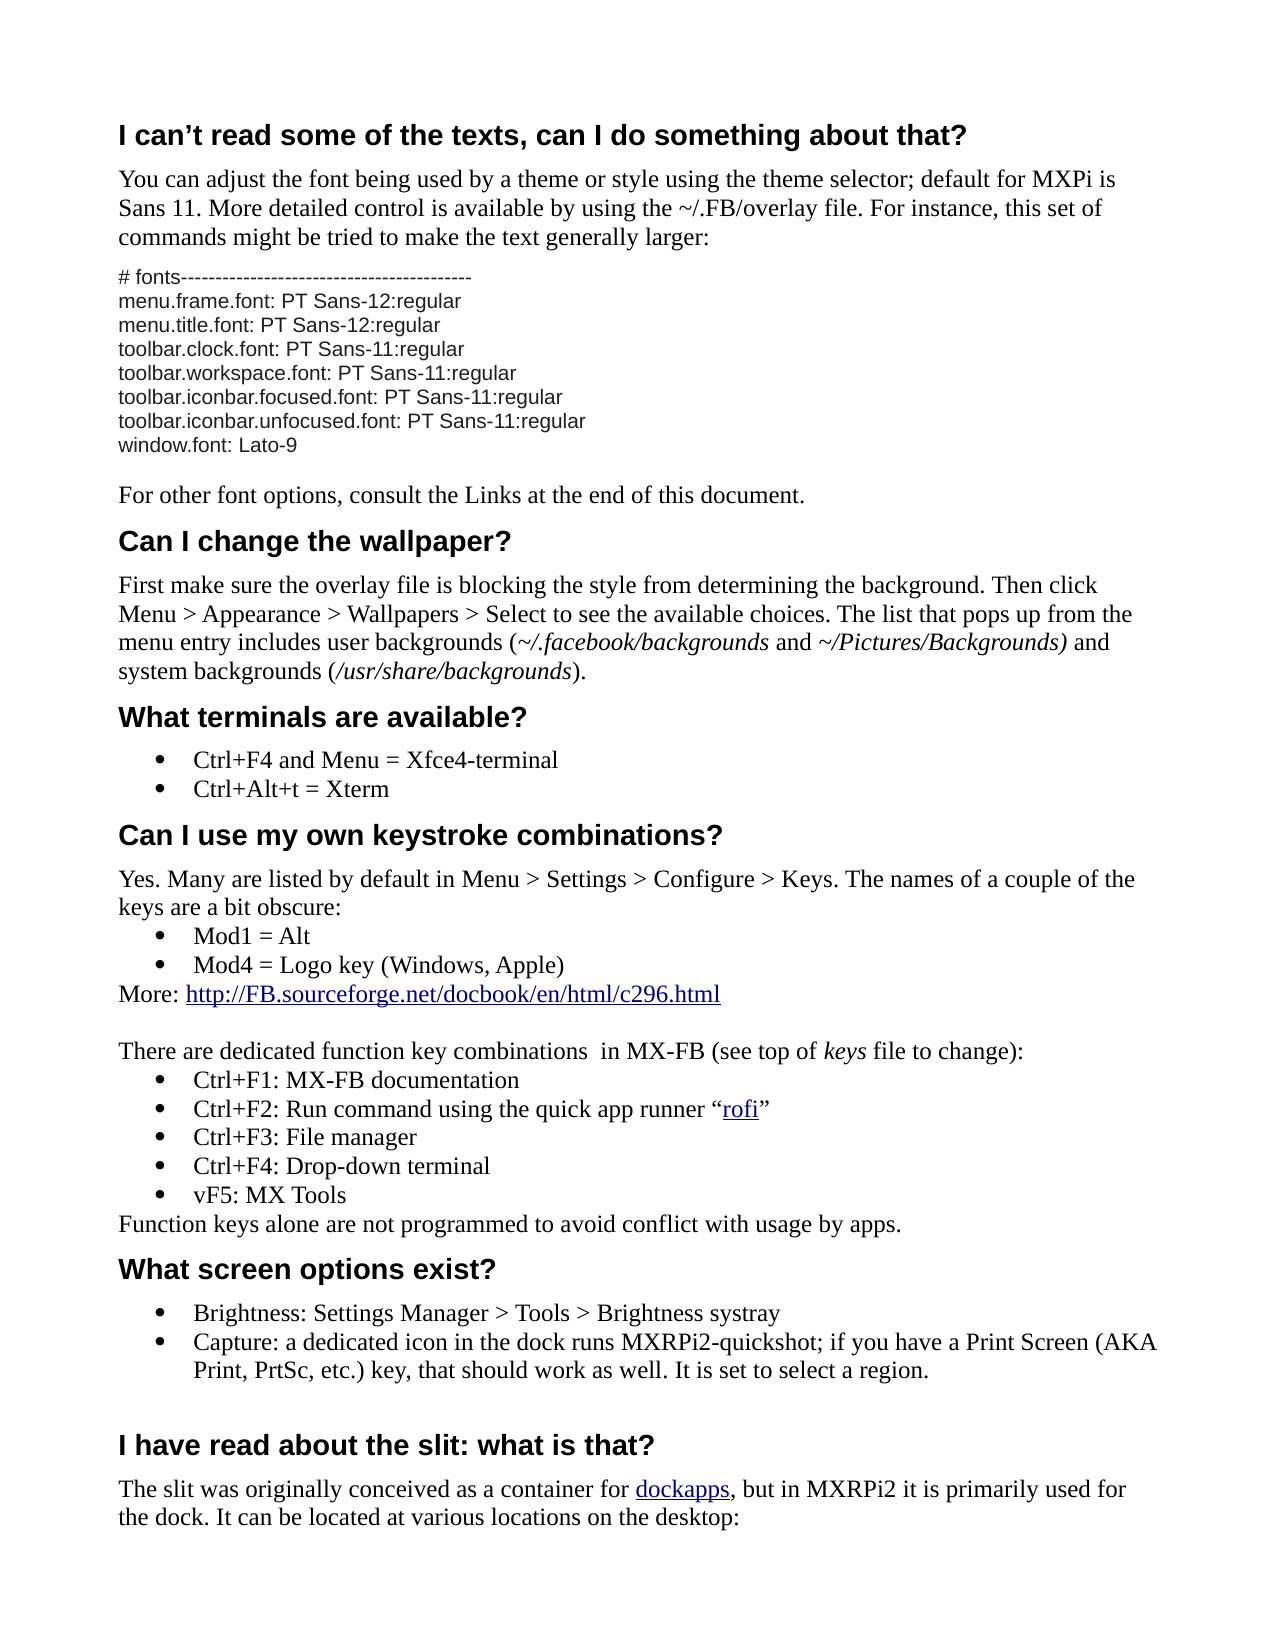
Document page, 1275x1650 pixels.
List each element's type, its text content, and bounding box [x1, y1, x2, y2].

list vF5: MX Tools [156, 1180, 1157, 1209]
list Mod4 = Logo key (Windows, Apple) [156, 950, 1157, 979]
text More: http://FB.sourceforge.net/docbook/en/html/c296.html [118, 979, 1157, 1007]
subtitle Can I use my own keystroke combinations? [118, 818, 1157, 851]
list Ctrl+F3: File manager [156, 1122, 1157, 1151]
text Yes. Many are listed by default in Menu > Settings > Configure > Keys. The names of a couple of the keys are a bit obscure: [118, 864, 1157, 921]
subtitle Can I change the wallpaper? [118, 524, 1157, 557]
list Mod1 = Alt [156, 921, 1157, 950]
text There are dedicated function key combinations in MX-FB (see top of keys file to change): [118, 1036, 1157, 1065]
text Function keys alone are not programmed to avoid conflict with usage by apps. [118, 1209, 1157, 1237]
list Capture: a dedicated icon in the dock runs MXRPi2-quickshot; if you have a Print Screen (AKA Print, PrtSc, etc.) key, that should work as well. It is set to select a region. [156, 1327, 1157, 1384]
list Ctrl+F1: MX-FB documentation [156, 1065, 1157, 1094]
subtitle I have read about the slit: what is that? [118, 1428, 1157, 1461]
subtitle I can’t read some of the texts, can I do something about that? [118, 118, 1157, 152]
list Brightness: Settings Manager > Tools > Brightness systray [156, 1298, 1157, 1327]
text You can adjust the font being used by a theme or style using the theme selector; default for MXPi is Sans 11. More detailed control is available by using the ~/.FB/overlay file. For instance, this set of commands might be tried to make the text generally larger: [118, 164, 1157, 250]
list Ctrl+Alt+t = Xterm [156, 774, 1157, 803]
subtitle What terminals are available? [118, 699, 1157, 733]
text # fonts------------------------------------------ menu.frame.font: PT Sans-12:regular menu.title.font: PT Sans-12:regular toolbar.clock.font: PT Sans-11:regular toolbar.workspace.font: PT Sans-11:regular toolbar.iconbar.focused.font: PT Sans-11:regular toolbar.iconbar.unfocused.font: PT Sans-11:regular window.font: Lato-9 [118, 265, 1157, 457]
text For other font options, consult the Links at the end of this document. [118, 481, 1157, 509]
subtitle What screen options exist? [118, 1252, 1157, 1286]
list Ctrl+F4: Drop-down terminal [156, 1151, 1157, 1180]
list Ctrl+F2: Run command using the quick app runner “rofi” [156, 1094, 1157, 1122]
text First make sure the overlay file is blocking the style from determining the background. Then click Menu > Appearance > Wallpapers > Select to see the available choices. The list that pops up from the menu entry includes user backgrounds (~/.facebook/backgrounds and ~/Pictures/Backgrounds) and system backgrounds (/usr/share/backgrounds). [118, 570, 1157, 685]
list Ctrl+F4 and Menu = Xfce4-terminal [156, 746, 1157, 774]
text The slit was originally conceived as a container for dockapps, but in MXRPi2 it is primarily used for the dock. It can be located at various locations on the desktop: [118, 1474, 1157, 1531]
